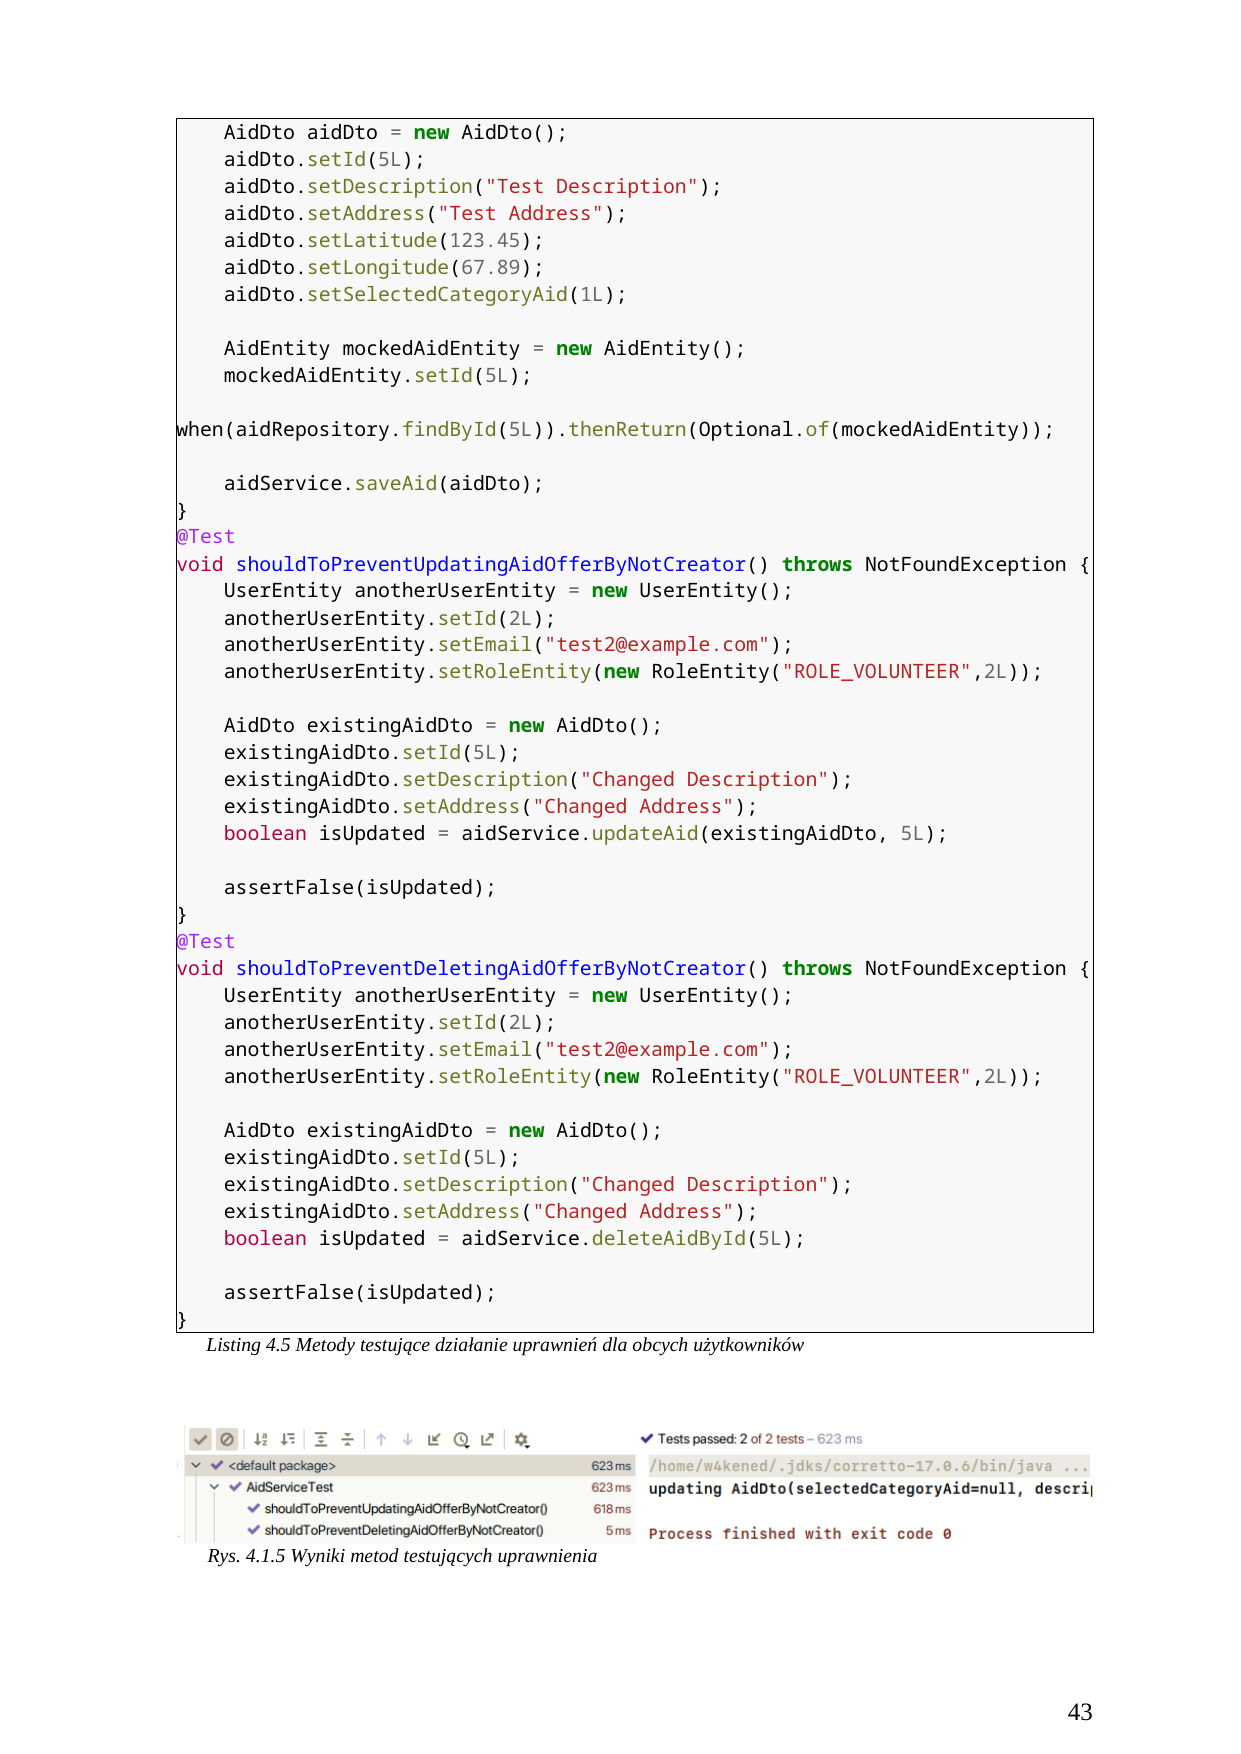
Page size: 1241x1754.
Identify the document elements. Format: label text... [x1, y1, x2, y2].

text Listing 4.5 Metody testujące działanie uprawnień dla obcych użytkowników [176, 1333, 1093, 1355]
picture [177, 1425, 1093, 1544]
text Rys. 4.1.5 Wyniki metod testujących uprawnienia [177, 1544, 1092, 1566]
